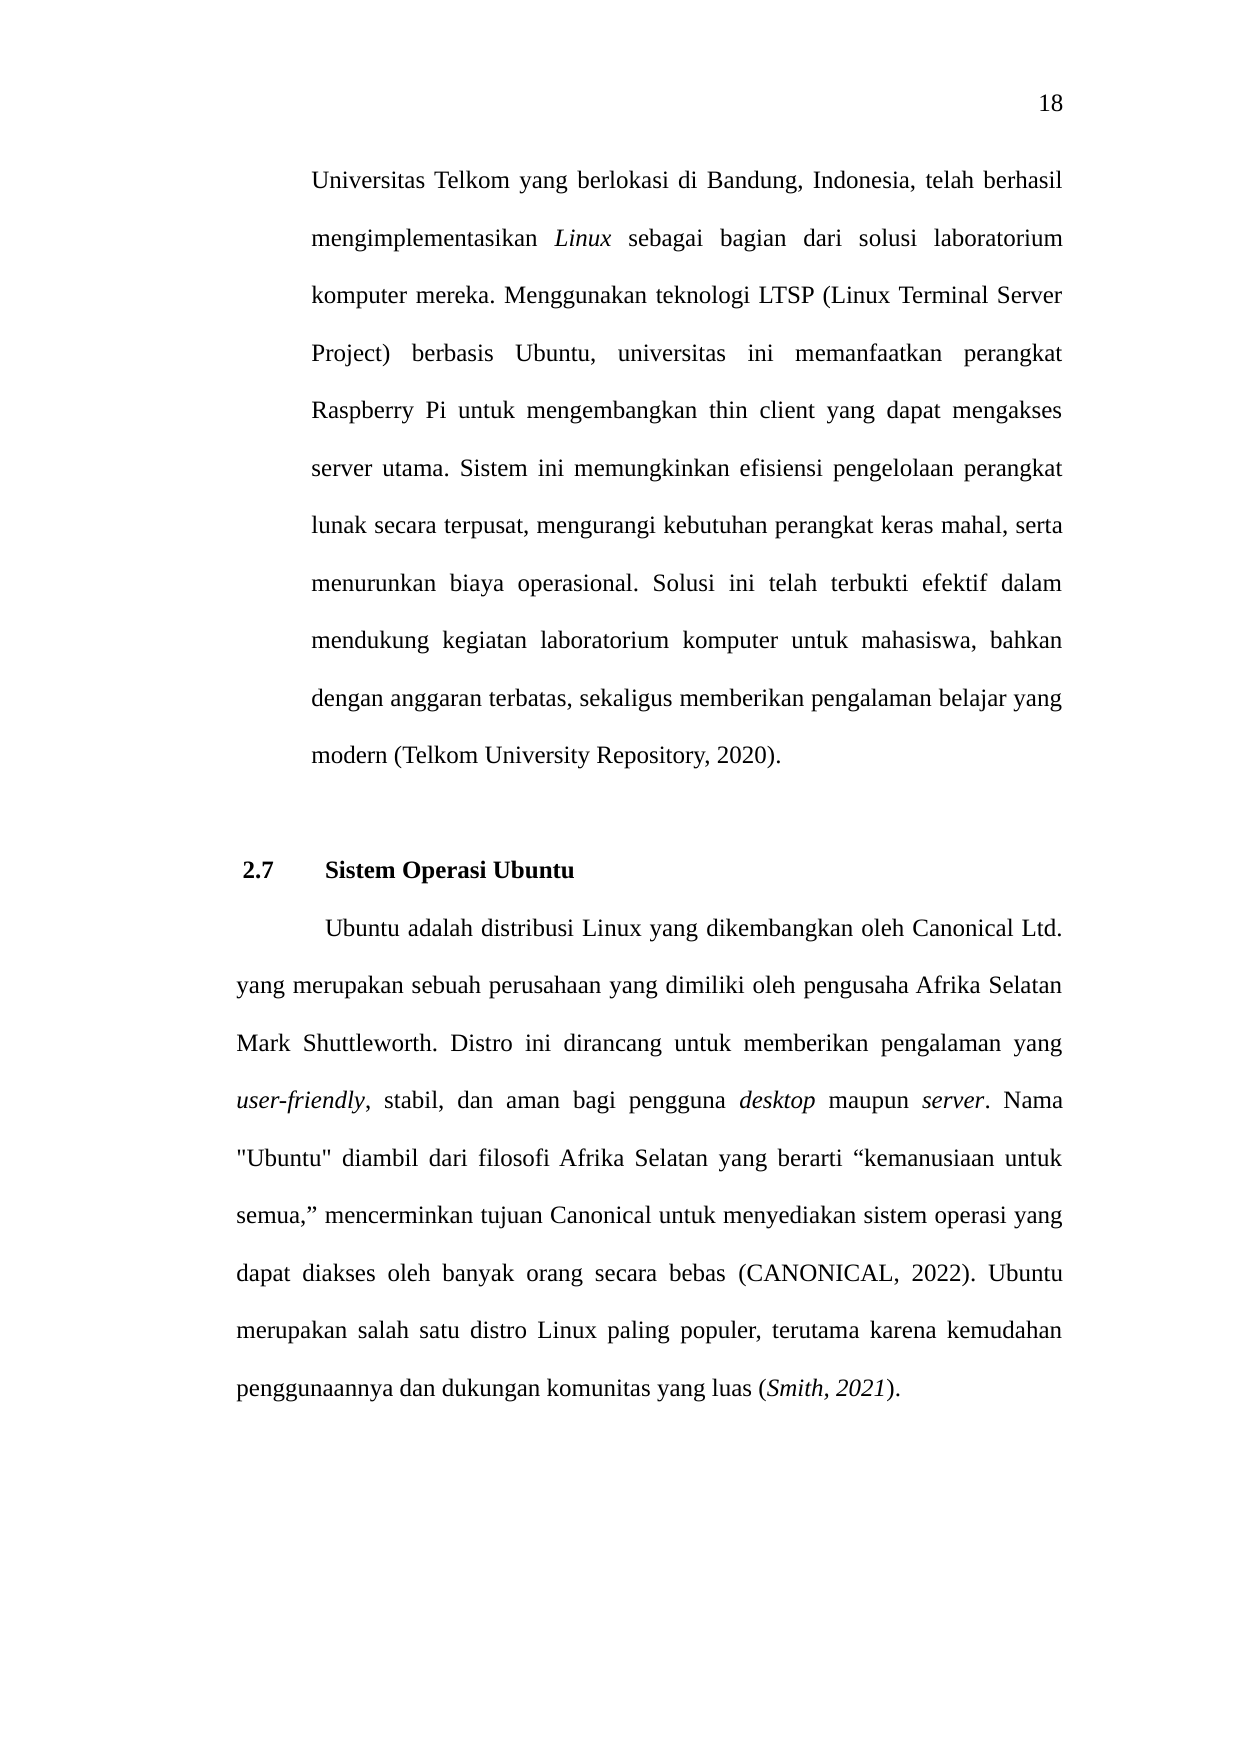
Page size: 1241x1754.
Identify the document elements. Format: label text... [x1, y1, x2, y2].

text Ubuntu adalah distribusi Linux yang dikembangkan oleh Canonical Ltd. yang merupakan sebuah perusahaan yang dimiliki oleh pengusaha Afrika Selatan Mark Shuttleworth. Distro ini dirancang untuk memberikan pengalaman yang user-friendly, stabil, dan aman bagi pengguna desktop maupun server. Nama "Ubuntu" diambil dari filosofi Afrika Selatan yang berarti “kemanusiaan untuk semua,” mencerminkan tujuan Canonical untuk menyediakan sistem operasi yang dapat diakses oleh banyak orang secara bebas (CANONICAL, 2022)⁠. Ubuntu merupakan salah satu distro Linux paling populer, terutama karena kemudahan penggunaannya dan dukungan komunitas yang luas (Smith, 2021). [236, 913, 1063, 1402]
subtitle Sistem Operasi Ubuntu [236, 855, 1063, 884]
list Universitas Telkom yang berlokasi di Bandung, Indonesia, telah berhasil mengimplementasikan Linux sebagai bagian dari solusi laboratorium komputer mereka. Menggunakan teknologi LTSP (Linux Terminal Server Project) berbasis Ubuntu, universitas ini memanfaatkan perangkat Raspberry Pi untuk mengembangkan thin client yang dapat mengakses server utama. Sistem ini memungkinkan efisiensi pengelolaan perangkat lunak secara terpusat, mengurangi kebutuhan perangkat keras mahal, serta menurunkan biaya operasional. Solusi ini telah terbukti efektif dalam mendukung kegiatan laboratorium komputer untuk mahasiswa, bahkan dengan anggaran terbatas, sekaligus memberikan pengalaman belajar yang modern (Telkom University Repository, 2020). [274, 165, 1063, 769]
